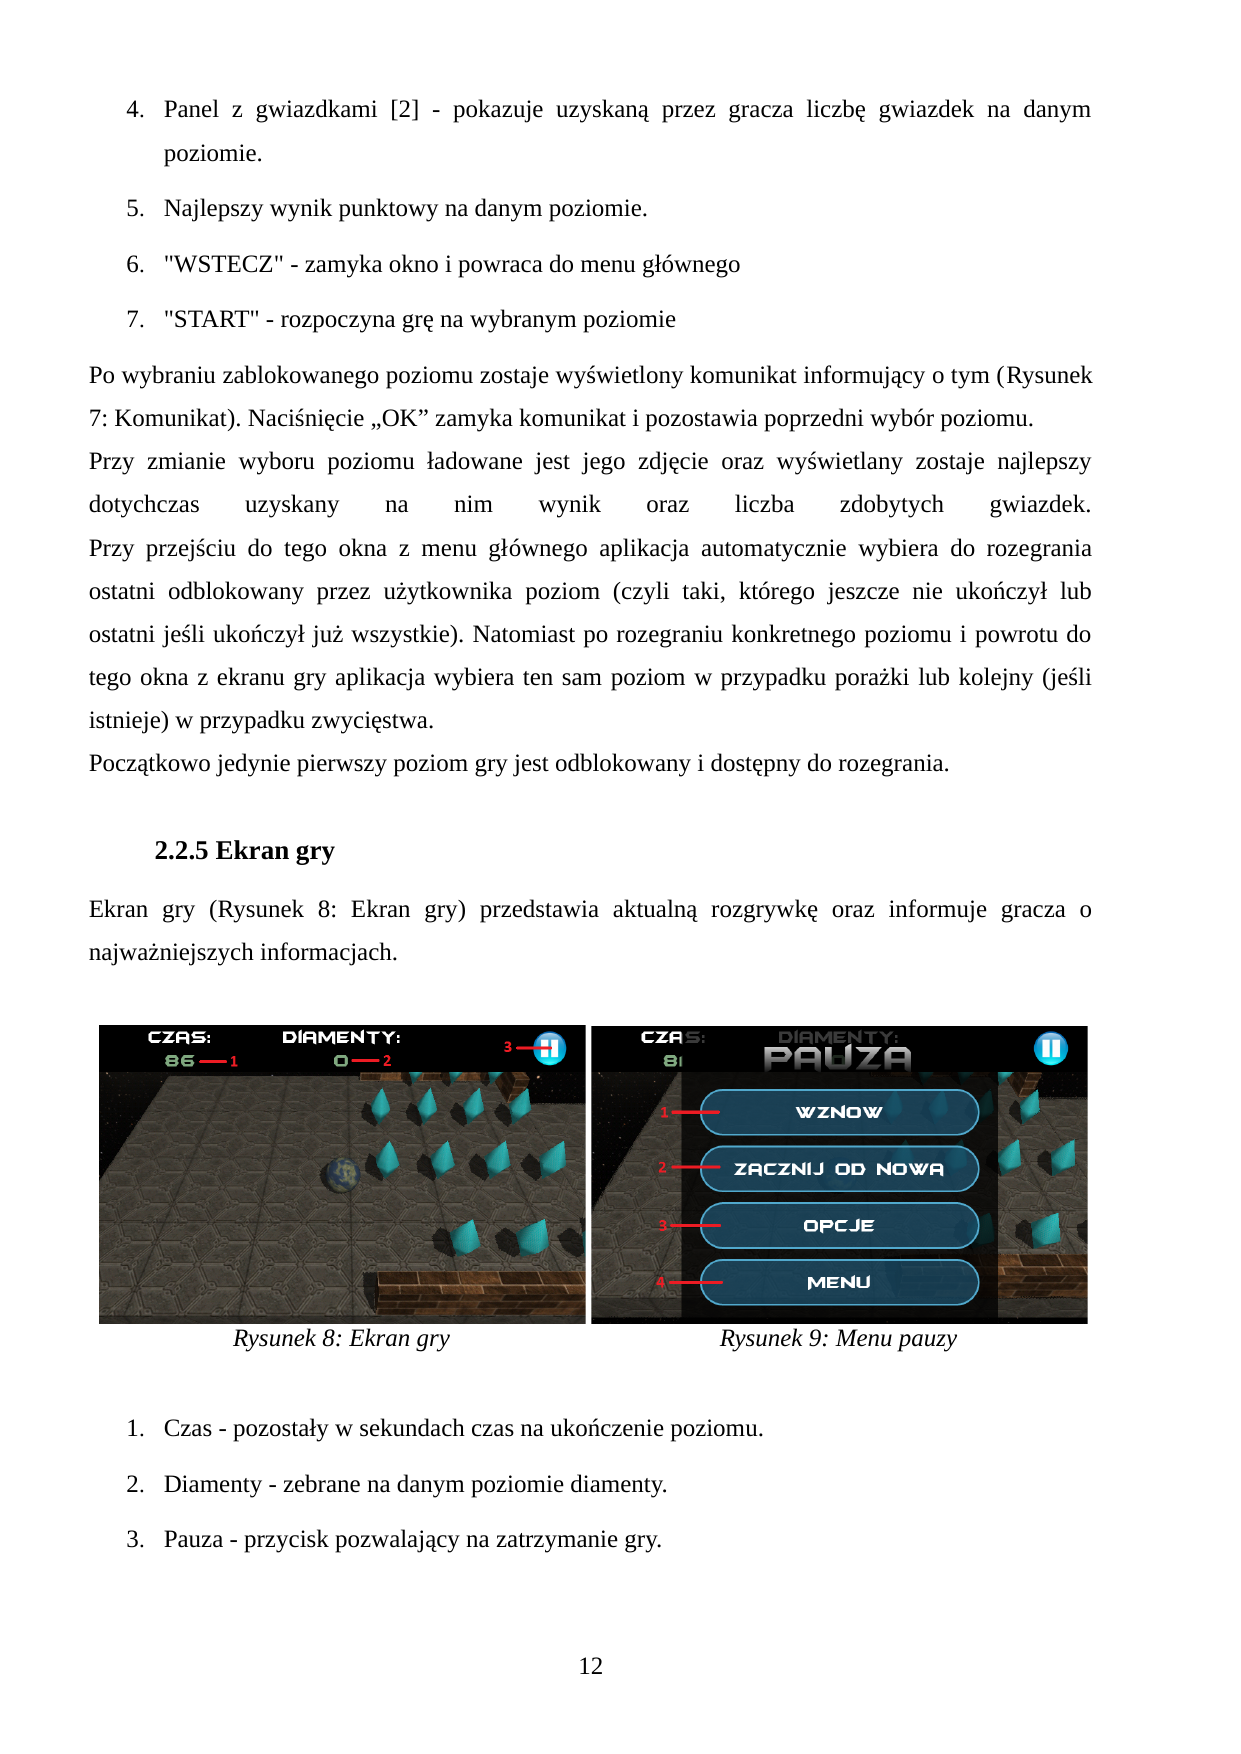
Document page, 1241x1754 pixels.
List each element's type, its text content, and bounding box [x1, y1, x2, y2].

list Pauza - przycisk pozwalający na zatrzymanie gry. [126, 1524, 1093, 1553]
text Rysunek 9: Menu pauzy [593, 1324, 1086, 1352]
text Ekran gry (Rysunek 8: Ekran gry) przedstawia aktualną rozgrywkę oraz informuje gracza o najważniejszych informacjach. [88, 894, 1093, 966]
list Najlepszy wynik punktowy na danym poziomie. [126, 193, 1093, 222]
text Przy zmianie wyboru poziomu ładowane jest jego zdjęcie oraz wyświetlany zostaje najlepszy dotychczas uzyskany na nim wynik oraz liczba zdobytych gwiazdek. Przy przejściu do tego okna z menu głównego aplikacja automatycznie wybiera do rozegrania ostatni odblokowany przez użytkownika poziom (czyli taki, którego jeszcze nie ukończył lub ostatni jeśli ukończył już wszystkie). Natomiast po rozegraniu konkretnego poziomu i powrotu do tego okna z ekranu gry aplikacja wybiera ten sam poziom w przypadku porażki lub kolejny (jeśli istnieje) w przypadku zwycięstwa. [88, 446, 1093, 734]
text Początkowo jedynie pierwszy poziom gry jest odblokowany i dostępny do rozegrania. [88, 748, 1093, 777]
text Rysunek 8: Ekran gry [95, 1038, 590, 1352]
text Po wybraniu zablokowanego poziomu zostaje wyświetlony komunikat informujący o tym (Rysunek 7: Komunikat). Naciśnięcie „OK” zamyka komunikat i pozostawia poprzedni wybór poziomu. [88, 360, 1093, 432]
list Panel z gwiazdkami [2] - pokazuje uzyskaną przez gracza liczbę gwiazdek na danym poziomie. [126, 94, 1093, 166]
list Czas - pozostały w sekundach czas na ukończenie poziomu. [126, 1413, 1093, 1442]
picture [99, 1025, 586, 1324]
list Diamenty - zebrane na danym poziomie diamenty. [126, 1469, 1093, 1498]
list "START" - rozpoczyna grę na wybranym poziomie [126, 304, 1093, 333]
picture [591, 1026, 1088, 1324]
subtitle Ekran gry [148, 834, 1093, 866]
list "WSTECZ" - zamyka okno i powraca do menu głównego [126, 249, 1093, 278]
